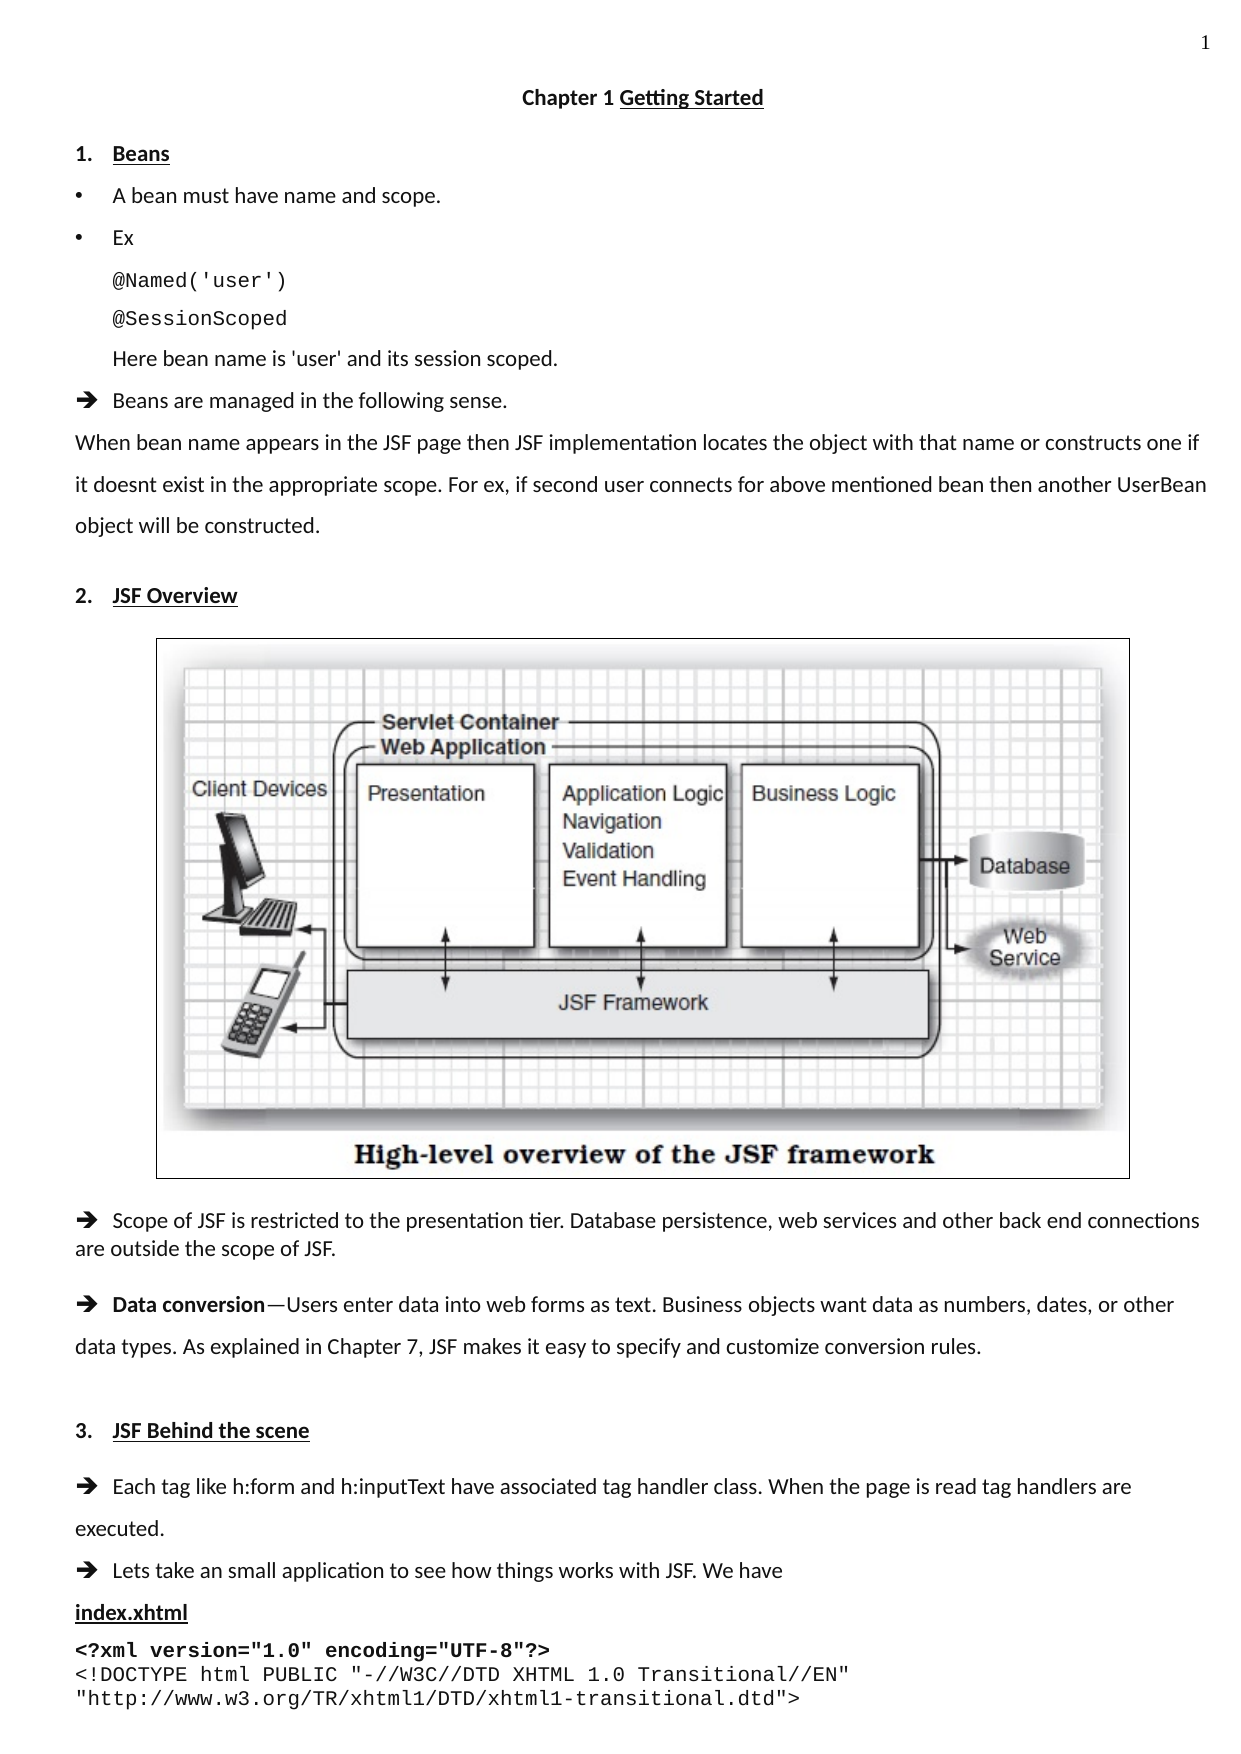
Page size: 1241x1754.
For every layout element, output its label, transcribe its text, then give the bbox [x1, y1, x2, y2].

text 2. JSF Overview [75, 582, 1211, 610]
list Data conversion—Users enter data into web forms as text. Business objects want data as numbers, dates, or other data types. As explained in Chapter 7, JSF makes it easy to specify and customize conversion rules. [75, 1290, 1211, 1360]
text "http://www.w3.org/TR/xhtml1/DTD/xhtml1-transitional.dtd"> [75, 1688, 1211, 1711]
list Each tag like h:form and h:inputText have associated tag handler class. When the page is read tag handlers are executed. [75, 1472, 1211, 1542]
list Beans are managed in the following sense. [75, 386, 1211, 414]
list Ex [75, 223, 1211, 252]
text Here bean name is 'user' and its session scoped. [75, 344, 1211, 372]
text <?xml version="1.0" encoding="UTF-8"?> [75, 1640, 1211, 1664]
list Scope of JSF is restricted to the presentation tier. Database persistence, web services and other back end connections are outside the scope of JSF. [75, 1206, 1211, 1262]
text index.xhtml [75, 1598, 1211, 1626]
text @SessionScoped [75, 308, 1211, 332]
text @Named('user') [75, 266, 1211, 294]
text Chapter 1 Getting Started [75, 83, 1211, 112]
list 3. JSF Behind the scene [75, 1416, 1211, 1444]
list A bean must have name and scope. [75, 182, 1211, 209]
text 1. Beans [75, 139, 1211, 168]
picture [159, 640, 1127, 1176]
list Lets take an small application to see how things works with JSF. We have [75, 1556, 1211, 1584]
list When bean name appears in the JSF page then JSF implementation locates the object with that name or constructs one if it doesnt exist in the appropriate scope. For ex, if second user connects for above mentioned bean then another UserBean object will be constructed. [75, 428, 1211, 540]
text <!DOCTYPE html PUBLIC "-//W3C//DTD XHTML 1.0 Transitional//EN" [75, 1664, 1211, 1688]
